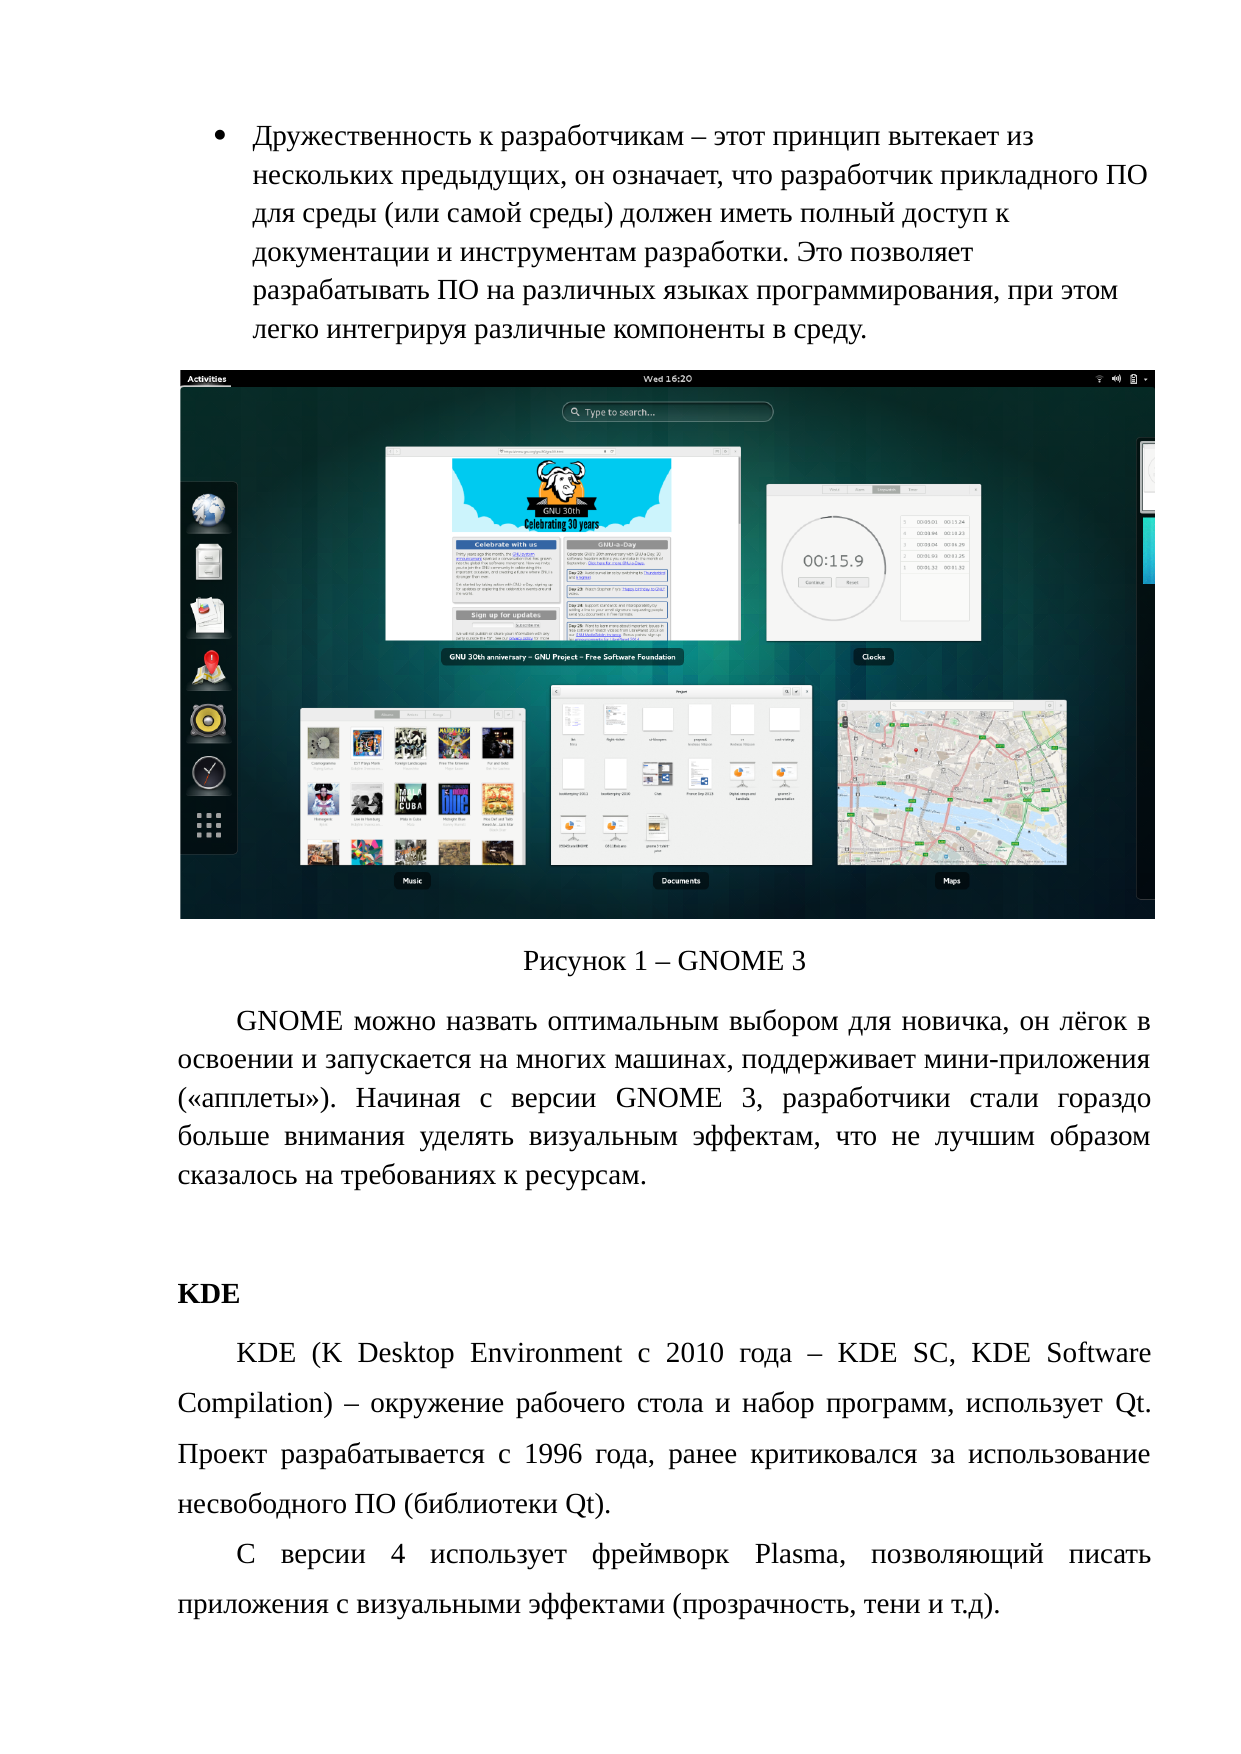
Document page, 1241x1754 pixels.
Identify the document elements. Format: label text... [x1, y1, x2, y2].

text GNOME можно назвать оптимальным выбором для новичка, он лёгок в освоении и запускается на многих машинах, поддерживает мини-приложения («апплеты»). Начиная с версии GNOME 3, разработчики стали гораздо больше внимания уделять визуальным эффектам, что не лучшим образом сказалось на требованиях к ресурсам. [177, 1003, 1152, 1191]
list Дружественность к разработчикам – этот принцип вытекает из нескольких предыдущих, он означает, что разработчик прикладного ПО для среды (или самой среды) должен иметь полный доступ к документации и инструментам разработки. Это позволяет разрабатывать ПО на различных языках программирования, при этом легко интегрируя различные компоненты в среду. [215, 118, 1152, 344]
text Рисунок 1 – GNOME 3 [177, 943, 1152, 977]
text С версии 4 использует фреймворк Plasma, позволяющий писать приложения с визуальными эффектами (прозрачность, тени и т.д). [177, 1536, 1152, 1620]
text KDE [177, 1276, 1152, 1309]
picture [180, 370, 1155, 919]
text KDE (K Desktop Environment с 2010 года – KDE SC, KDE Software Compilation) – окружение рабочего стола и набор программ, использует Qt. Проект разрабатывается с 1996 года, ранее критиковался за использование несвободного ПО (библиотеки Qt). [177, 1335, 1152, 1519]
